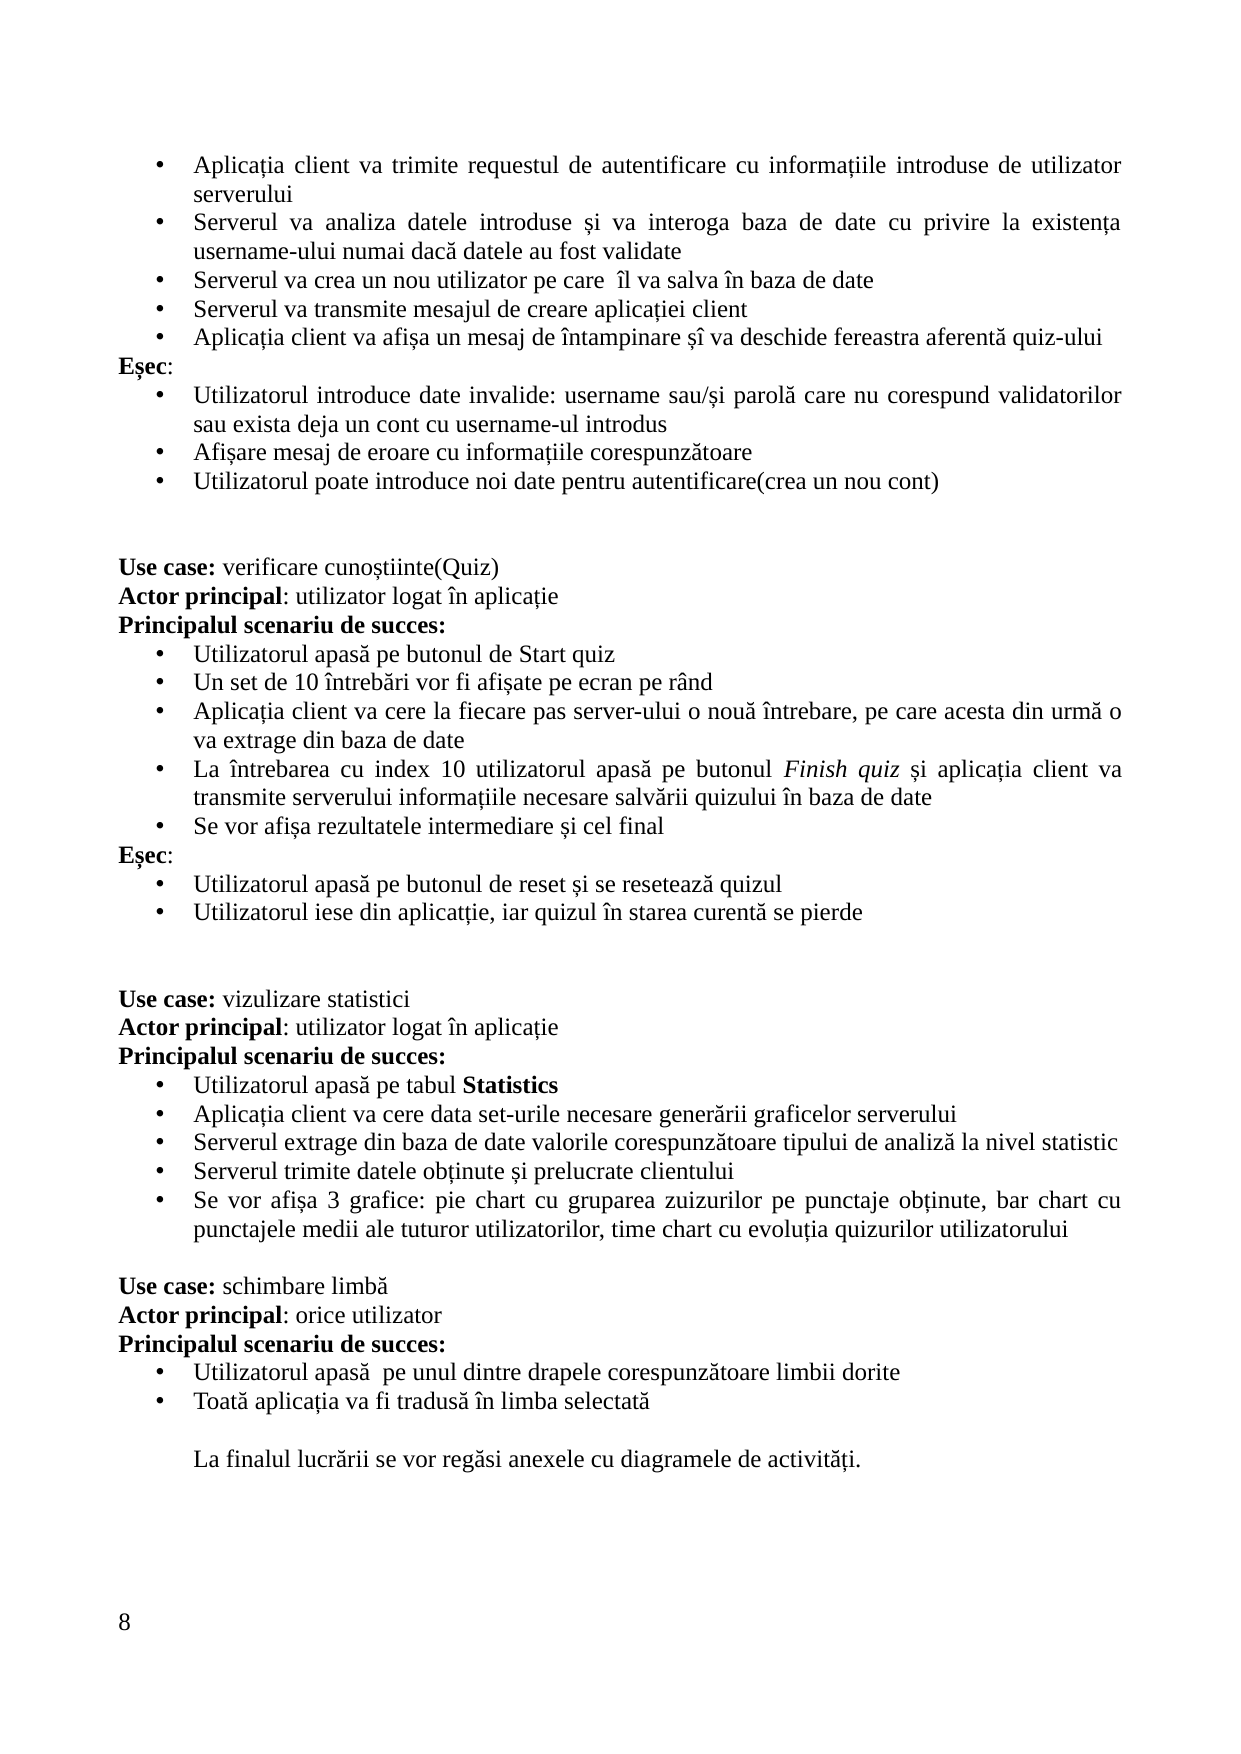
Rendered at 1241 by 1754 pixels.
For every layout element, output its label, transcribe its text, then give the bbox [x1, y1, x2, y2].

list Utilizatorul apasă pe unul dintre drapele corespunzătoare limbii dorite [156, 1357, 1122, 1386]
list Serverul va transmite mesajul de creare aplicației client [156, 294, 1122, 322]
list Utilizatorul introduce date invalide: username sau/și parolă care nu corespund validatorilor sau exista deja un cont cu username-ul introdus [156, 380, 1122, 437]
text Principalul scenariu de succes: [118, 610, 1122, 639]
text Principalul scenariu de succes: [118, 1329, 1122, 1357]
list Serverul va analiza datele introduse și va interoga baza de date cu privire la existența username-ului numai dacă datele au fost validate [156, 207, 1122, 265]
text Actor principal: utilizator logat în aplicație [118, 1012, 1122, 1041]
text Actor principal: orice utilizator [118, 1300, 1122, 1329]
list Toată aplicația va fi tradusă în limba selectată [156, 1386, 1122, 1415]
text Use case: schimbare limbă [118, 1271, 1122, 1300]
list Utilizatorul apasă pe butonul de reset și se resetează quizul [156, 869, 1122, 897]
list Serverul extrage din baza de date valorile corespunzătoare tipului de analiză la nivel statistic [156, 1127, 1122, 1156]
list Utilizatorul poate introduce noi date pentru autentificare(crea un nou cont) [156, 466, 1122, 495]
list Se vor afișa rezultatele intermediare și cel final [156, 811, 1122, 840]
list Utilizatorul iese din aplicatție, iar quizul în starea curentă se pierde [156, 897, 1122, 926]
list Aplicația client va cere data set-urile necesare generării graficelor serverului [156, 1099, 1122, 1127]
list Aplicația client va trimite requestul de autentificare cu informațiile introduse de utilizator serverului [156, 150, 1122, 207]
text Actor principal: utilizator logat în aplicație [118, 581, 1122, 610]
list Se vor afișa 3 grafice: pie chart cu gruparea zuizurilor pe punctaje obținute, bar chart cu punctajele medii ale tuturor utilizatorilor, time chart cu evoluția quizurilor utilizatorului [156, 1185, 1122, 1242]
list Utilizatorul apasă pe tabul Statistics [156, 1070, 1122, 1099]
list Serverul trimite datele obținute și prelucrate clientului [156, 1156, 1122, 1185]
list Aplicația client va afișa un mesaj de întampinare șî va deschide fereastra aferentă quiz-ului [156, 322, 1122, 351]
text La finalul lucrării se vor regăsi anexele cu diagramele de activități. [118, 1444, 1122, 1472]
list Utilizatorul apasă pe butonul de Start quiz [156, 639, 1122, 667]
list Serverul va crea un nou utilizator pe care îl va salva în baza de date [156, 265, 1122, 294]
text Eșec: [118, 840, 1122, 869]
list Un set de 10 întrebări vor fi afișate pe ecran pe rând [156, 667, 1122, 696]
text Principalul scenariu de succes: [118, 1041, 1122, 1070]
text Use case: verificare cunoștiinte(Quiz) [118, 552, 1122, 581]
list Afișare mesaj de eroare cu informațiile corespunzătoare [156, 437, 1122, 466]
text Use case: vizulizare statistici [118, 984, 1122, 1012]
list La întrebarea cu index 10 utilizatorul apasă pe butonul Finish quiz și aplicația client va transmite serverului informațiile necesare salvării quizului în baza de date [156, 754, 1122, 811]
list Aplicația client va cere la fiecare pas server-ului o nouă întrebare, pe care acesta din urmă o va extrage din baza de date [156, 696, 1122, 754]
text Eșec: [118, 351, 1122, 380]
